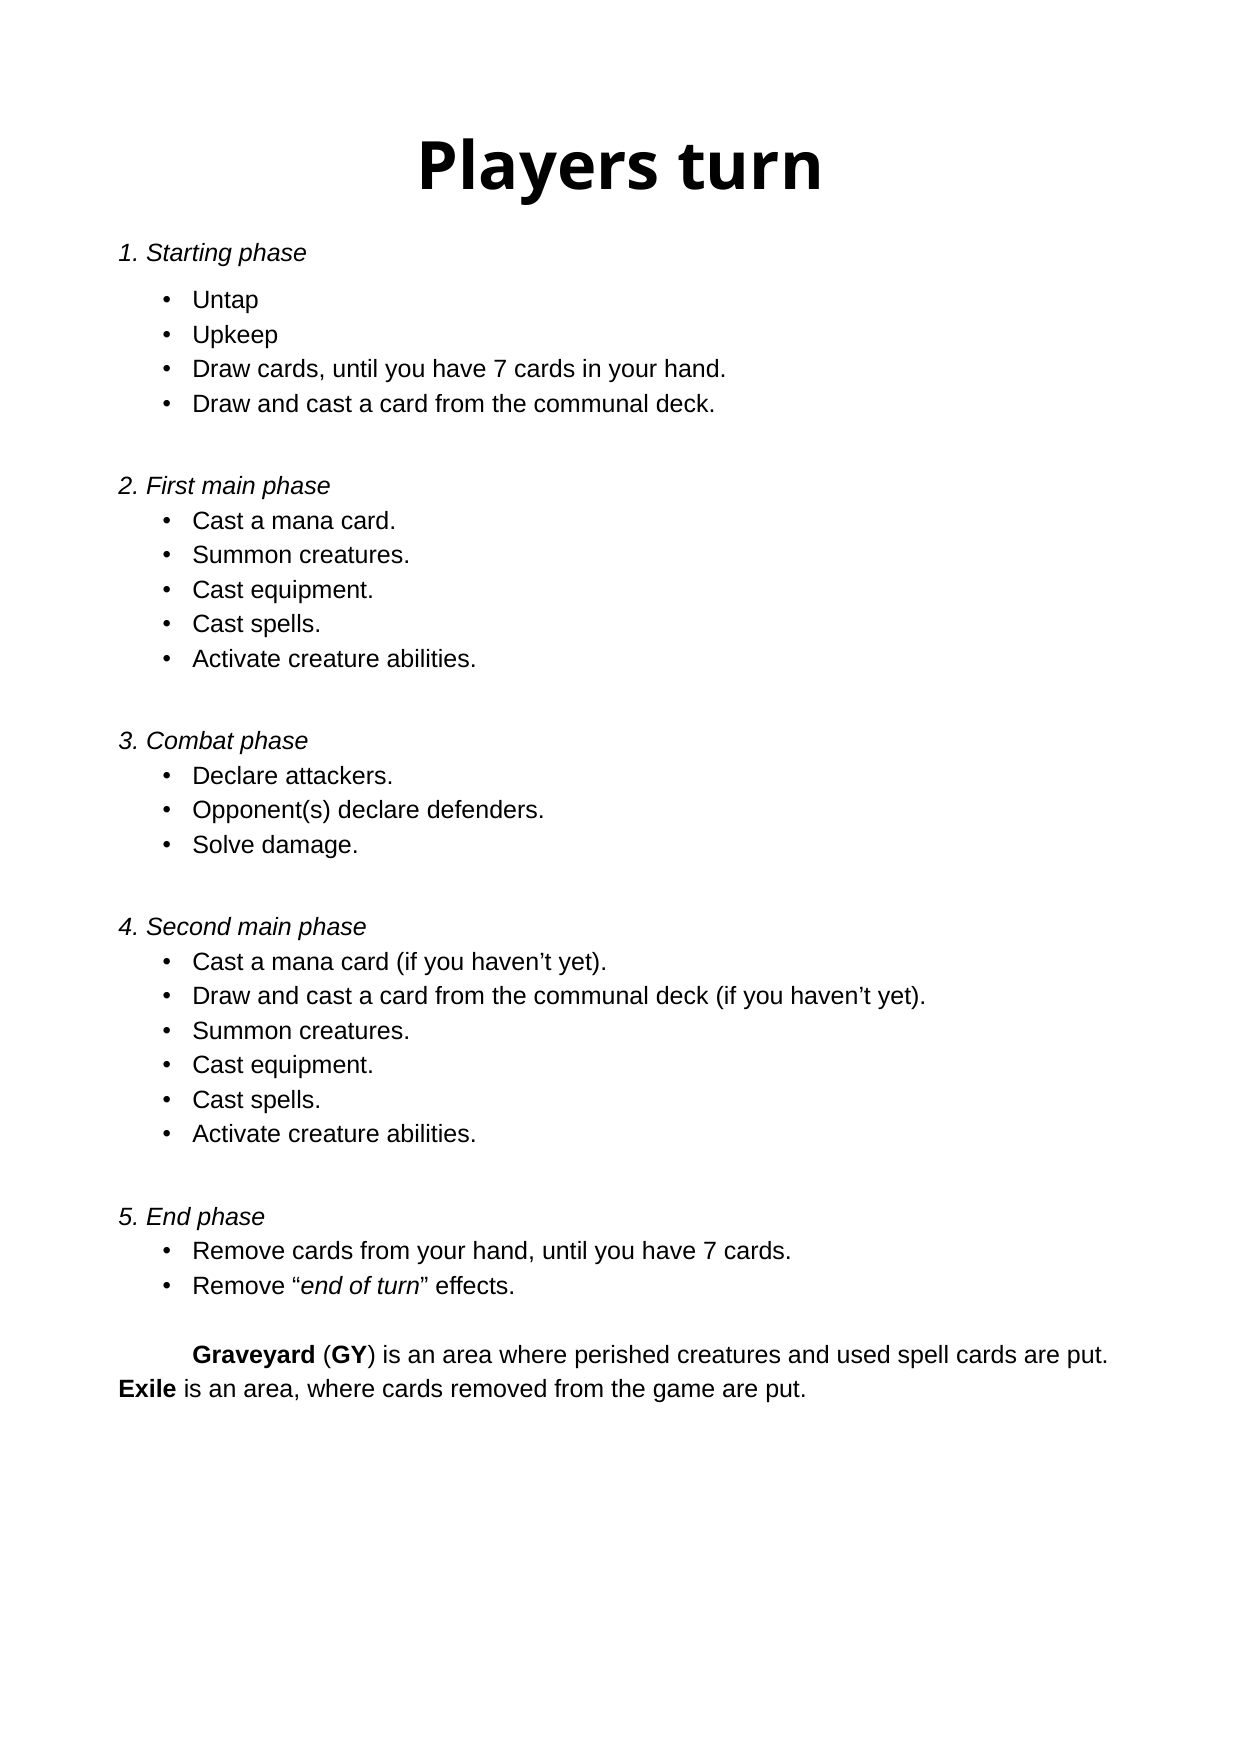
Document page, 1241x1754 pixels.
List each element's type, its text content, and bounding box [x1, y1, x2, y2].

list Activate creature abilities. [162, 1119, 1122, 1148]
list Remove “end of turn” effects. [162, 1271, 1122, 1299]
list Remove cards from your hand, until you have 7 cards. [162, 1236, 1122, 1265]
text Players turn [118, 118, 1122, 209]
list Cast spells. [162, 1085, 1122, 1114]
text 1. Starting phase [118, 238, 1122, 266]
list Cast equipment. [162, 575, 1122, 604]
list Untap [162, 285, 1122, 314]
list Cast equipment. [162, 1050, 1122, 1079]
list Summon creatures. [162, 1016, 1122, 1044]
list Solve damage. [162, 830, 1122, 859]
list Activate creature abilities. [162, 644, 1122, 673]
list Declare attackers. [162, 761, 1122, 789]
list Draw cards, until you have 7 cards in your hand. [162, 354, 1122, 383]
list Cast spells. [162, 609, 1122, 638]
text 2. First main phase [118, 471, 1122, 500]
list Summon creatures. [162, 540, 1122, 569]
text 5. End phase [118, 1202, 1122, 1230]
list Cast a mana card (if you haven’t yet). [162, 947, 1122, 975]
list Draw and cast a card from the communal deck (if you haven’t yet). [162, 981, 1122, 1010]
list Opponent(s) declare defenders. [162, 795, 1122, 824]
list Upkeep [162, 320, 1122, 349]
list Draw and cast a card from the communal deck. [162, 389, 1122, 418]
text 4. Second main phase [118, 912, 1122, 941]
text 3. Combat phase [118, 726, 1122, 755]
text Graveyard (GY) is an area where perished creatures and used spell cards are put. Exile is an area, where cards removed from the game are put. [118, 1340, 1122, 1403]
list Cast a mana card. [162, 506, 1122, 534]
